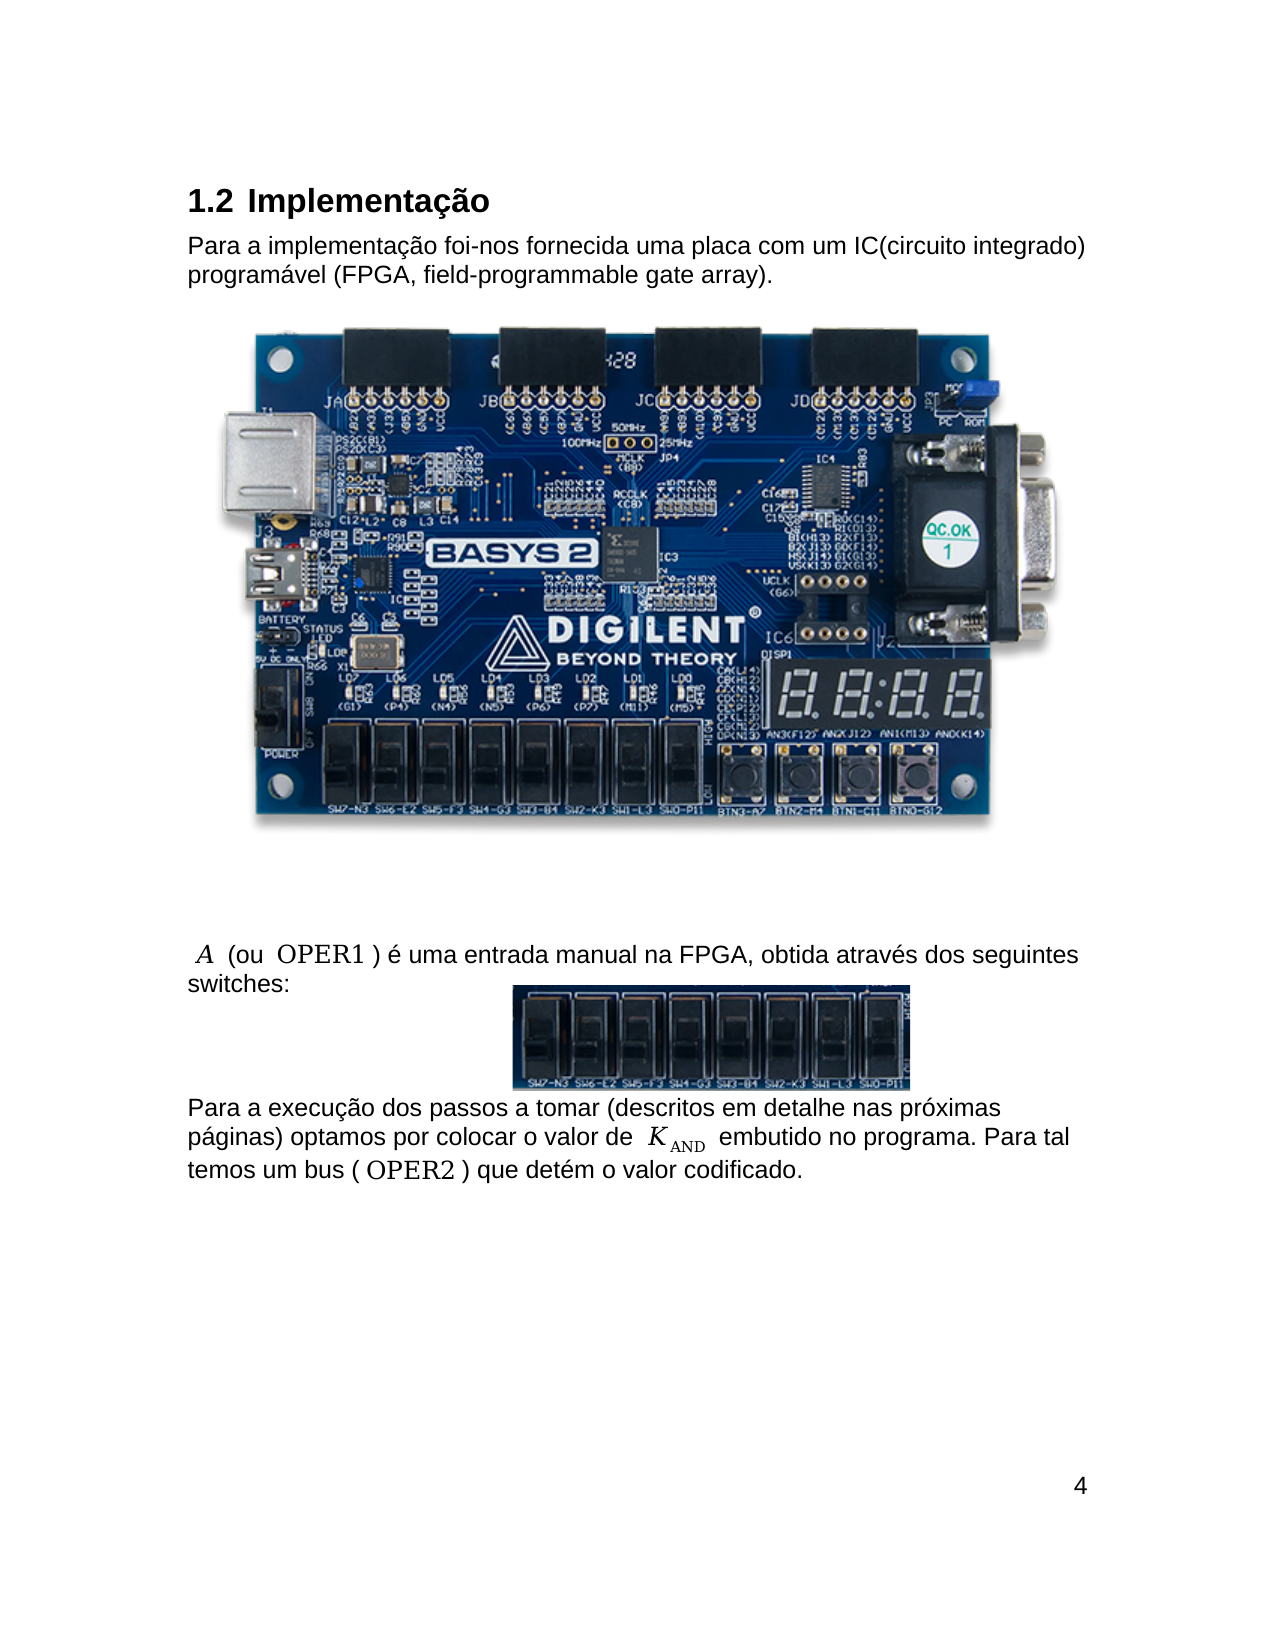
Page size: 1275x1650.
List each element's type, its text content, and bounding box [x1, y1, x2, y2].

subtitle Implementação [179, 177, 1096, 223]
text Para a implementação foi-nos fornecida uma placa com um IC(circuito integrado) programável (FPGA, field-programmable gate array). [187, 231, 1087, 289]
text (ou ) é uma entrada manual na FPGA, obtida através dos seguintes switches: [187, 940, 1087, 998]
text Para a execução dos passos a tomar (descritos em detalhe nas próximas páginas) optamos por colocar o valor de embutido no programa. Para tal temos um bus () que detém o valor codificado. [187, 1093, 1087, 1184]
picture [512, 985, 911, 1091]
picture [187, 301, 1088, 858]
